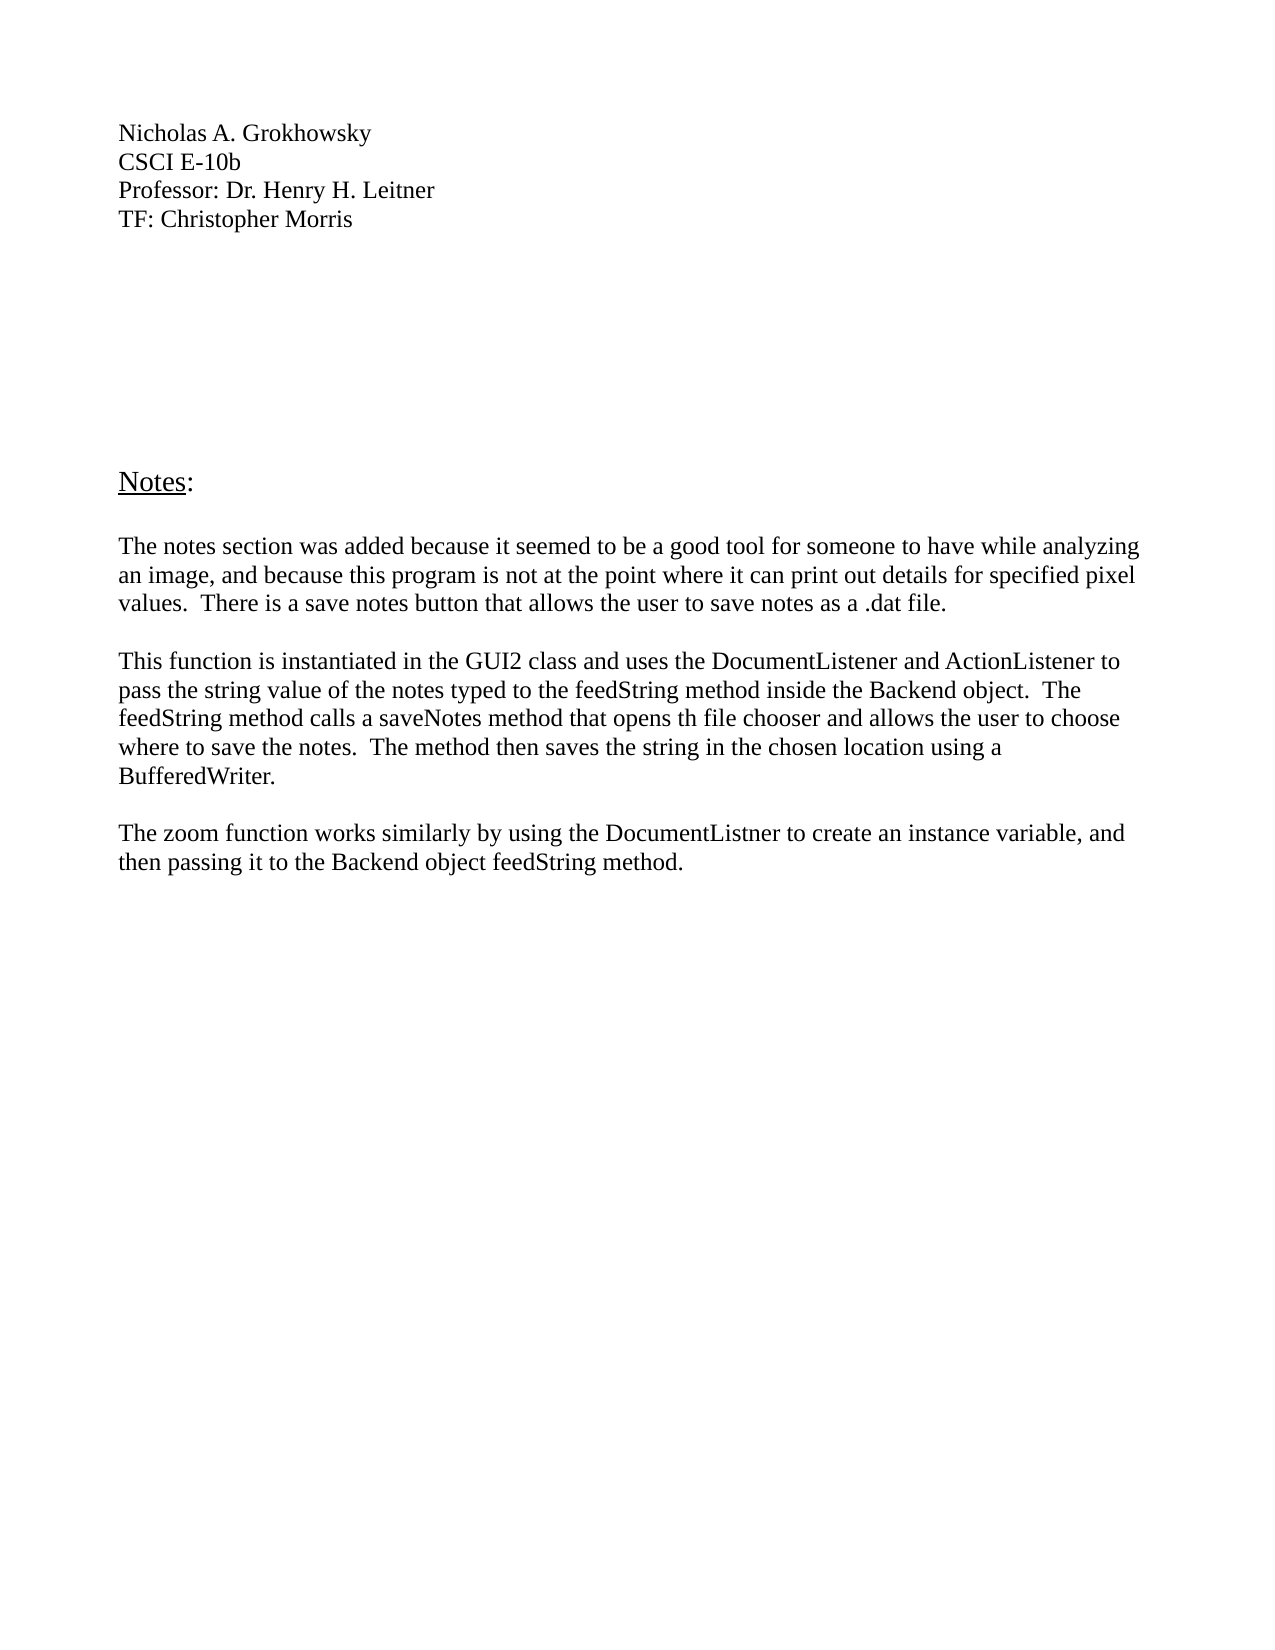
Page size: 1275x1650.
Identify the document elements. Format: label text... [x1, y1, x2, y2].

text This function is instantiated in the GUI2 class and uses the DocumentListener and ActionListener to pass the string value of the notes typed to the feedString method inside the Backend object. The feedString method calls a saveNotes method that opens th file chooser and allows the user to choose where to save the notes. The method then saves the string in the chosen location using a BufferedWriter. [118, 646, 1157, 790]
text The notes section was added because it seemed to be a good tool for someone to have while analyzing an image, and because this program is not at the point where it can print out details for specified pixel values. There is a save notes button that allows the user to save notes as a .dat file. [118, 531, 1157, 617]
text The zoom function works similarly by using the DocumentListner to create an instance variable, and then passing it to the Backend object feedString method. [118, 818, 1157, 876]
text Notes: [118, 464, 1157, 497]
